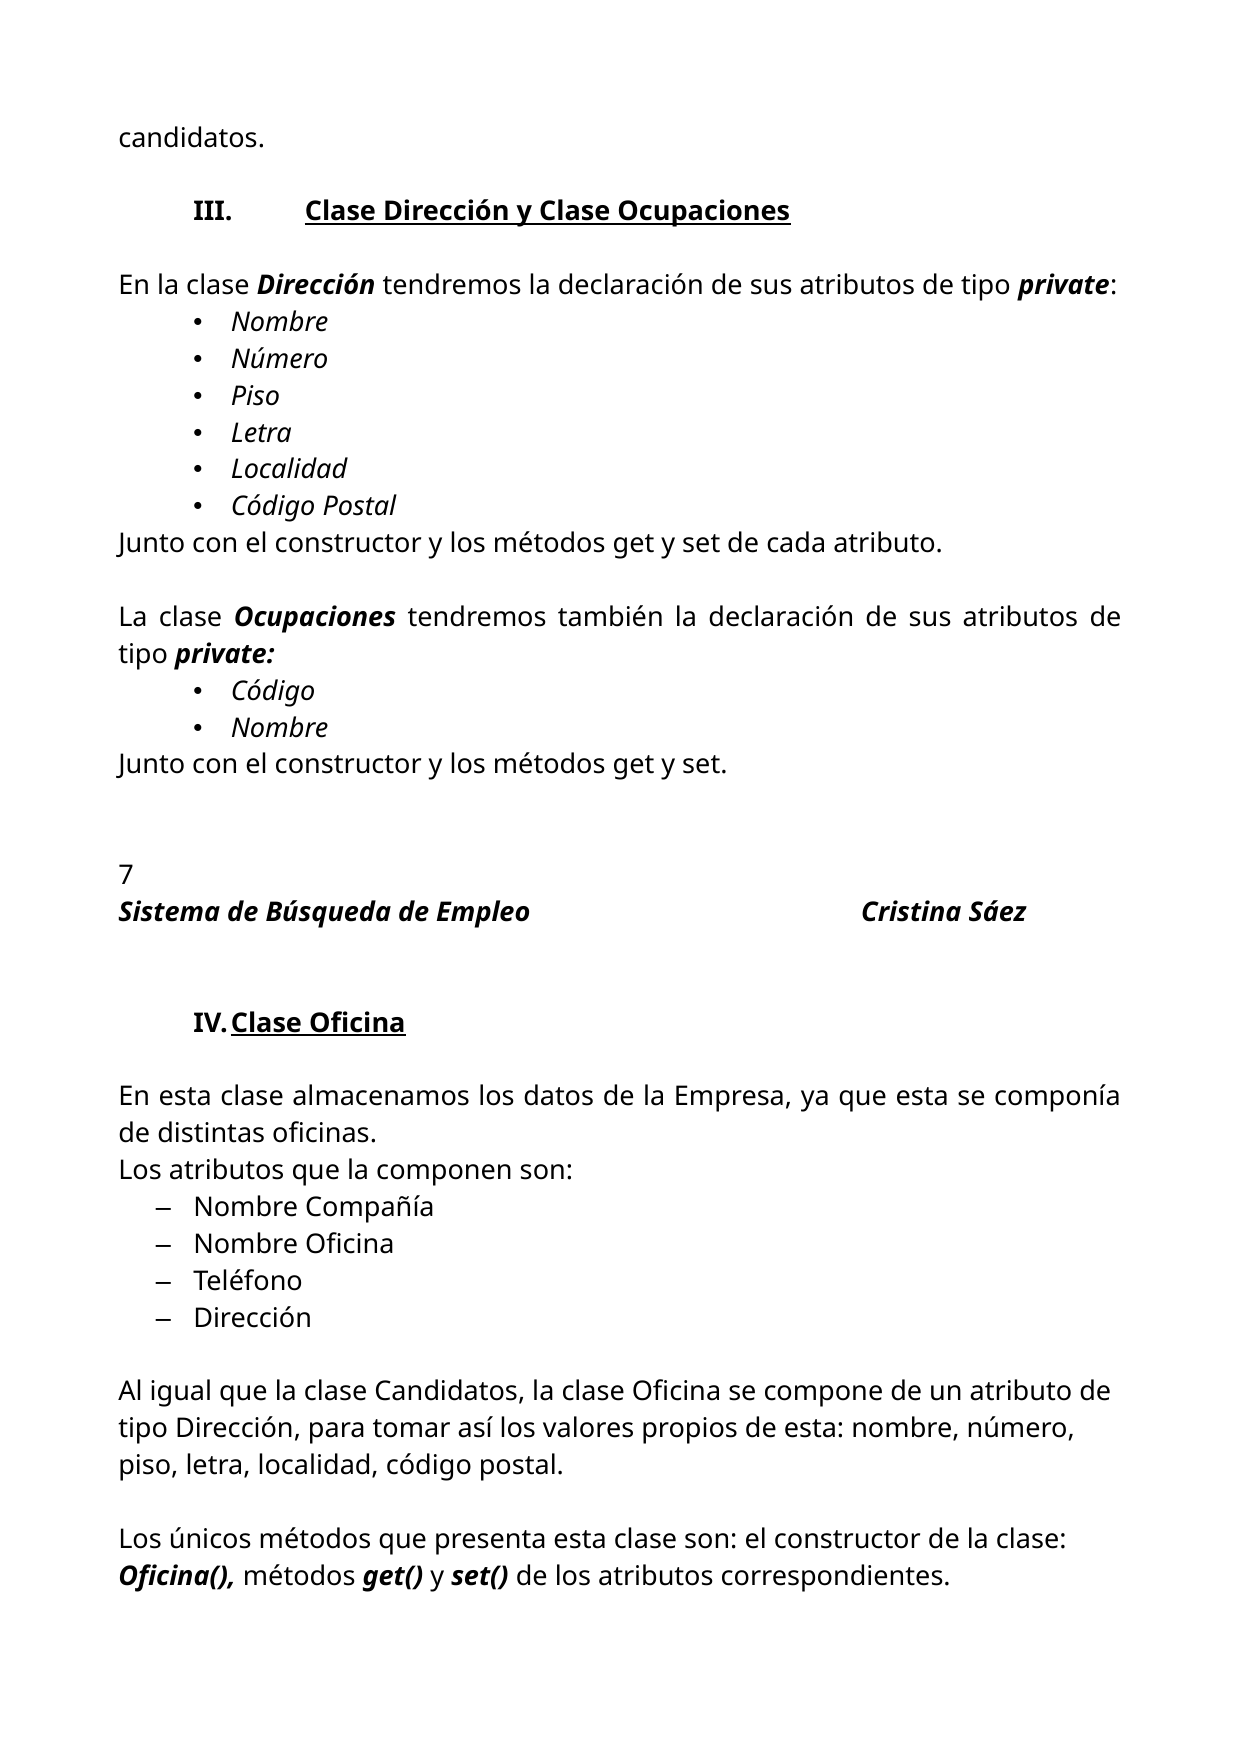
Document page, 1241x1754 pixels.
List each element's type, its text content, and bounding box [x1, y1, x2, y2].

list Nombre [193, 302, 1122, 339]
text Junto con el constructor y los métodos get y set de cada atributo. [118, 524, 1122, 561]
list Nombre [193, 708, 1122, 745]
text Los únicos métodos que presenta esta clase son: el constructor de la clase: Oficina(), métodos get() y set() de los atributos correspondientes. [118, 1519, 1122, 1593]
list Código Postal [193, 487, 1122, 524]
text En esta clase almacenamos los datos de la Empresa, ya que esta se componía de distintas oficinas. [118, 1077, 1122, 1151]
list Localidad [193, 450, 1122, 487]
text candidatos. [118, 118, 1122, 155]
text En la clase Dirección tendremos la declaración de sus atributos de tipo private: [118, 266, 1122, 302]
list Nombre Oficina [156, 1224, 1122, 1261]
text La clase Ocupaciones tendremos también la declaración de sus atributos de tipo private: [118, 597, 1122, 671]
text Sistema de Búsqueda de Empleo Cristina Sáez [118, 892, 1122, 929]
text Al igual que la clase Candidatos, la clase Oficina se compone de un atributo de tipo Dirección, para tomar así los valores propios de esta: nombre, número, piso, letra, localidad, código postal. [118, 1372, 1122, 1482]
list Código [193, 671, 1122, 708]
list Clase Oficina [193, 1003, 1122, 1040]
text 23 [118, 856, 1122, 892]
list Clase Dirección y Clase Ocupaciones [193, 192, 1122, 229]
list Teléfono [156, 1261, 1122, 1298]
list Piso [193, 376, 1122, 413]
list Nombre Compañía [156, 1187, 1122, 1224]
text Los atributos que la componen son: [118, 1151, 1122, 1187]
text Junto con el constructor y los métodos get y set. [118, 745, 1122, 782]
list Dirección [156, 1298, 1122, 1335]
list Letra [193, 413, 1122, 450]
list Número [193, 339, 1122, 376]
